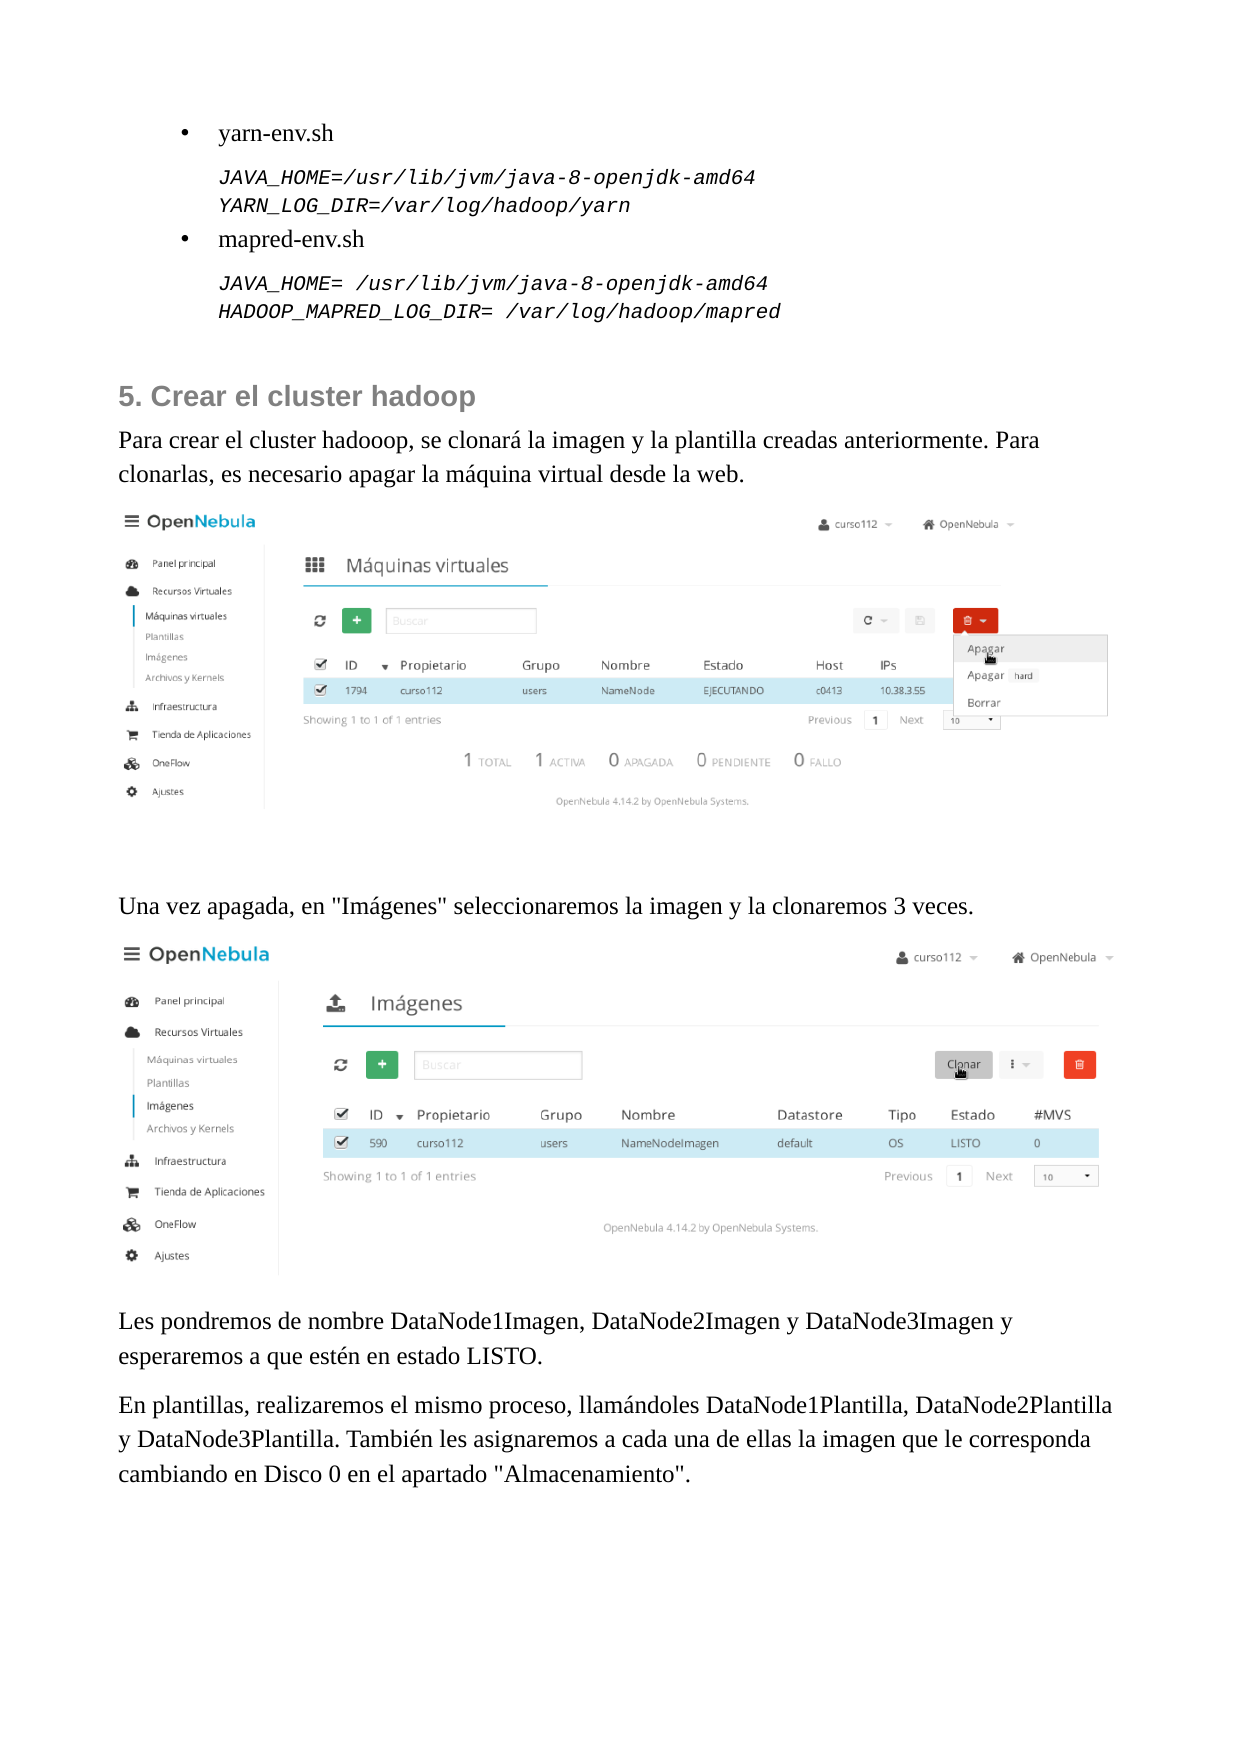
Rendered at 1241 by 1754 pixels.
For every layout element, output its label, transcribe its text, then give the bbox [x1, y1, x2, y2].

list mapred-env.sh [181, 224, 1122, 253]
picture [118, 939, 1123, 1301]
text En plantillas, realizaremos el mismo proceso, llamándoles DataNode1Plantilla, DataNode2Plantilla y DataNode3Plantilla. También les asignaremos a cada una de ellas la imagen que le corresponda cambiando en Disco 0 en el apartado "Almacenamiento". [118, 1390, 1122, 1487]
text Les pondremos de nombre DataNode1Imagen, DataNode2Imagen y DataNode3Imagen y esperaremos a que estén en estado LISTO. [118, 1301, 1122, 1369]
list YARN_LOG_DIR=/var/log/hadoop/yarn [181, 196, 1122, 219]
text Para crear el cluster hadooop, se clonará la imagen y la plantilla creadas anteriormente. Para clonarlas, es necesario apagar la máquina virtual desde la web. [118, 425, 1122, 488]
text Una vez apagada, en "Imágenes" seleccionaremos la imagen y la clonaremos 3 veces. [118, 891, 1122, 919]
list JAVA_HOME=/usr/lib/jvm/java-8-openjdk-amd64 [181, 167, 1122, 191]
list JAVA_HOME= /usr/lib/jvm/java-8-openjdk-amd64 [181, 273, 1122, 297]
list HADOOP_MAPRED_LOG_DIR= /var/log/hadoop/mapred [181, 301, 1122, 325]
list yarn-env.sh [181, 118, 1122, 147]
picture [118, 508, 1123, 836]
subtitle 5. Crear el cluster hadoop [118, 379, 1122, 412]
